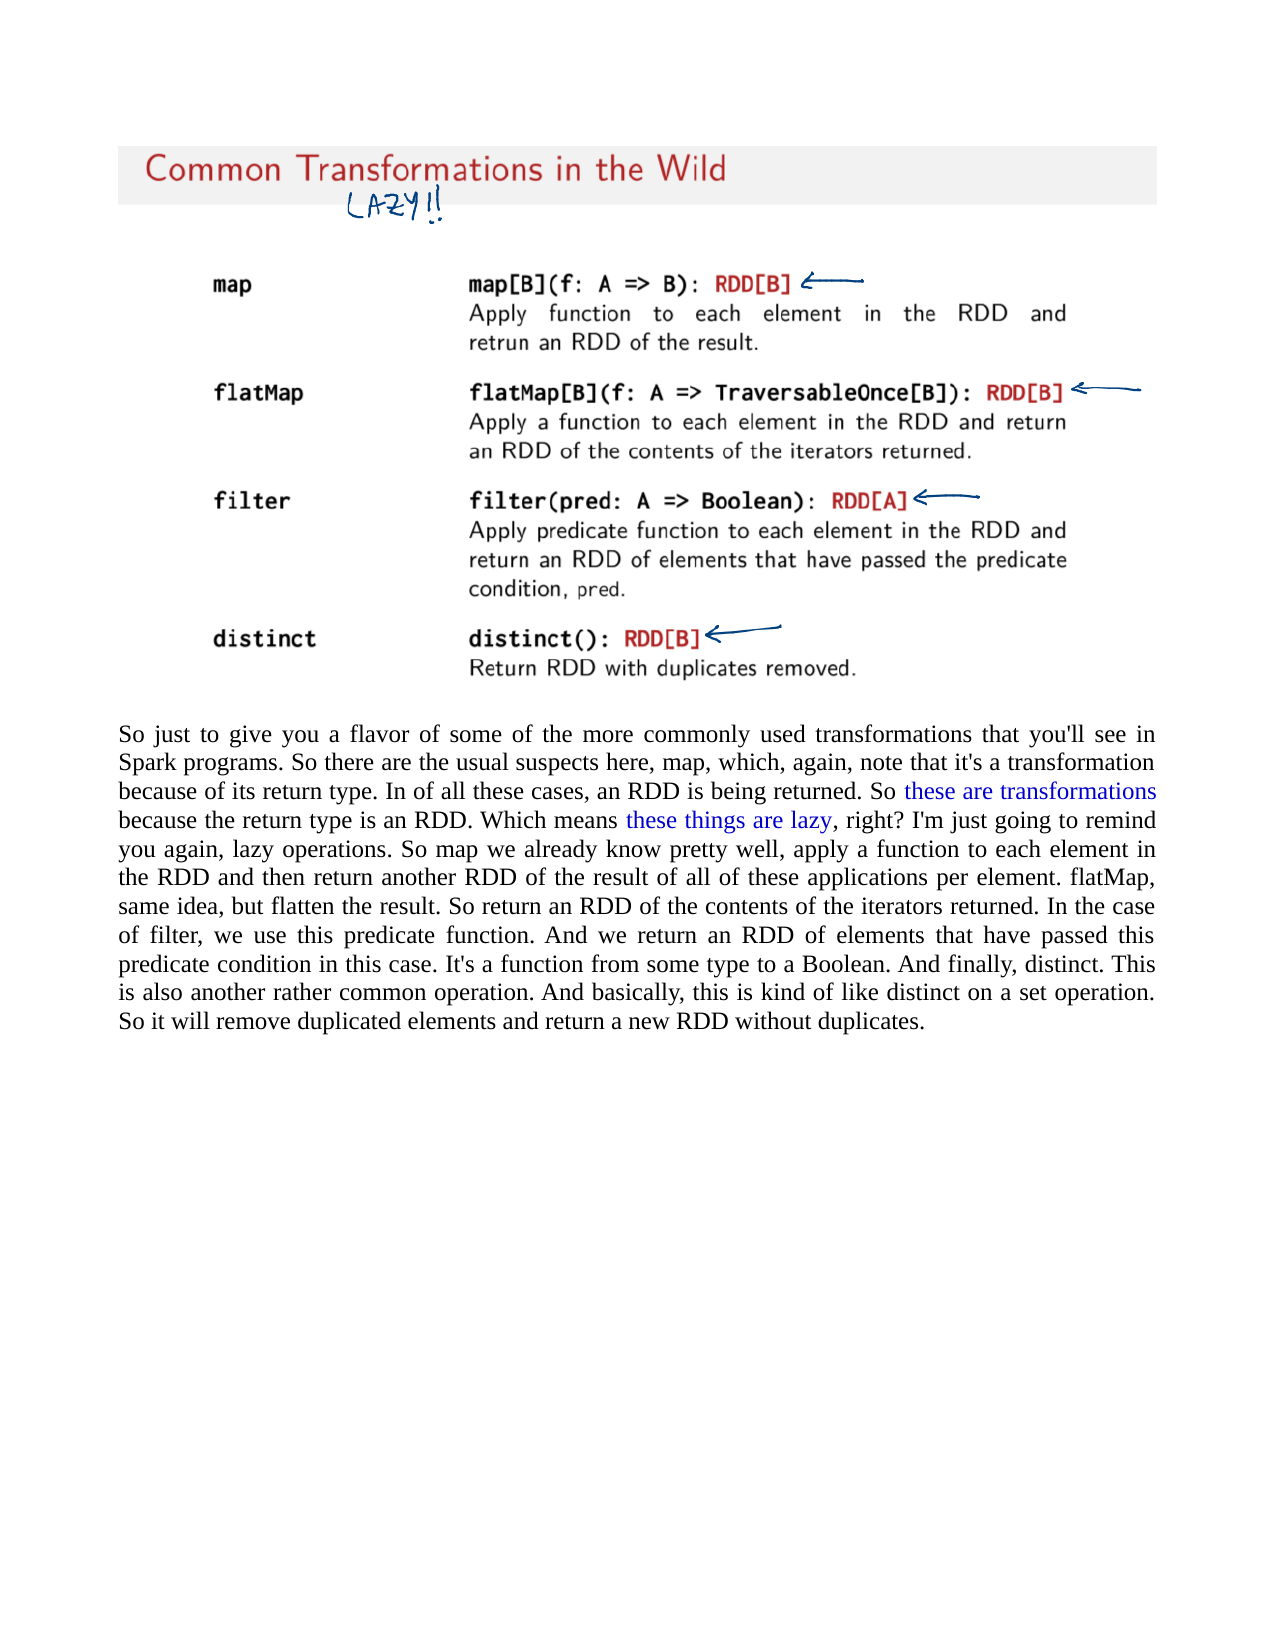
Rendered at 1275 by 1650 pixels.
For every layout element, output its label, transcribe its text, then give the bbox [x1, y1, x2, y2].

picture [118, 146, 1157, 690]
text So just to give you a flavor of some of the more commonly used transformations that you'll see in Spark programs. So there are the usual suspects here, map, which, again, note that it's a transformation because of its return type. In of all these cases, an RDD is being returned. So these are transformations because the return type is an RDD. Which means these things are lazy, right? I'm just going to remind you again, lazy operations. So map we already know pretty well, apply a function to each element in the RDD and then return another RDD of the result of all of these applications per element. flatMap, same idea, but flatten the result. So return an RDD of the contents of the iterators returned. In the case of filter, we use this predicate function. And we return an RDD of elements that have passed this predicate condition in this case. It's a function from some type to a Boolean. And finally, distinct. This is also another rather common operation. And basically, this is kind of like distinct on a set operation. So it will remove duplicated elements and return a new RDD without duplicates. [118, 719, 1157, 1035]
